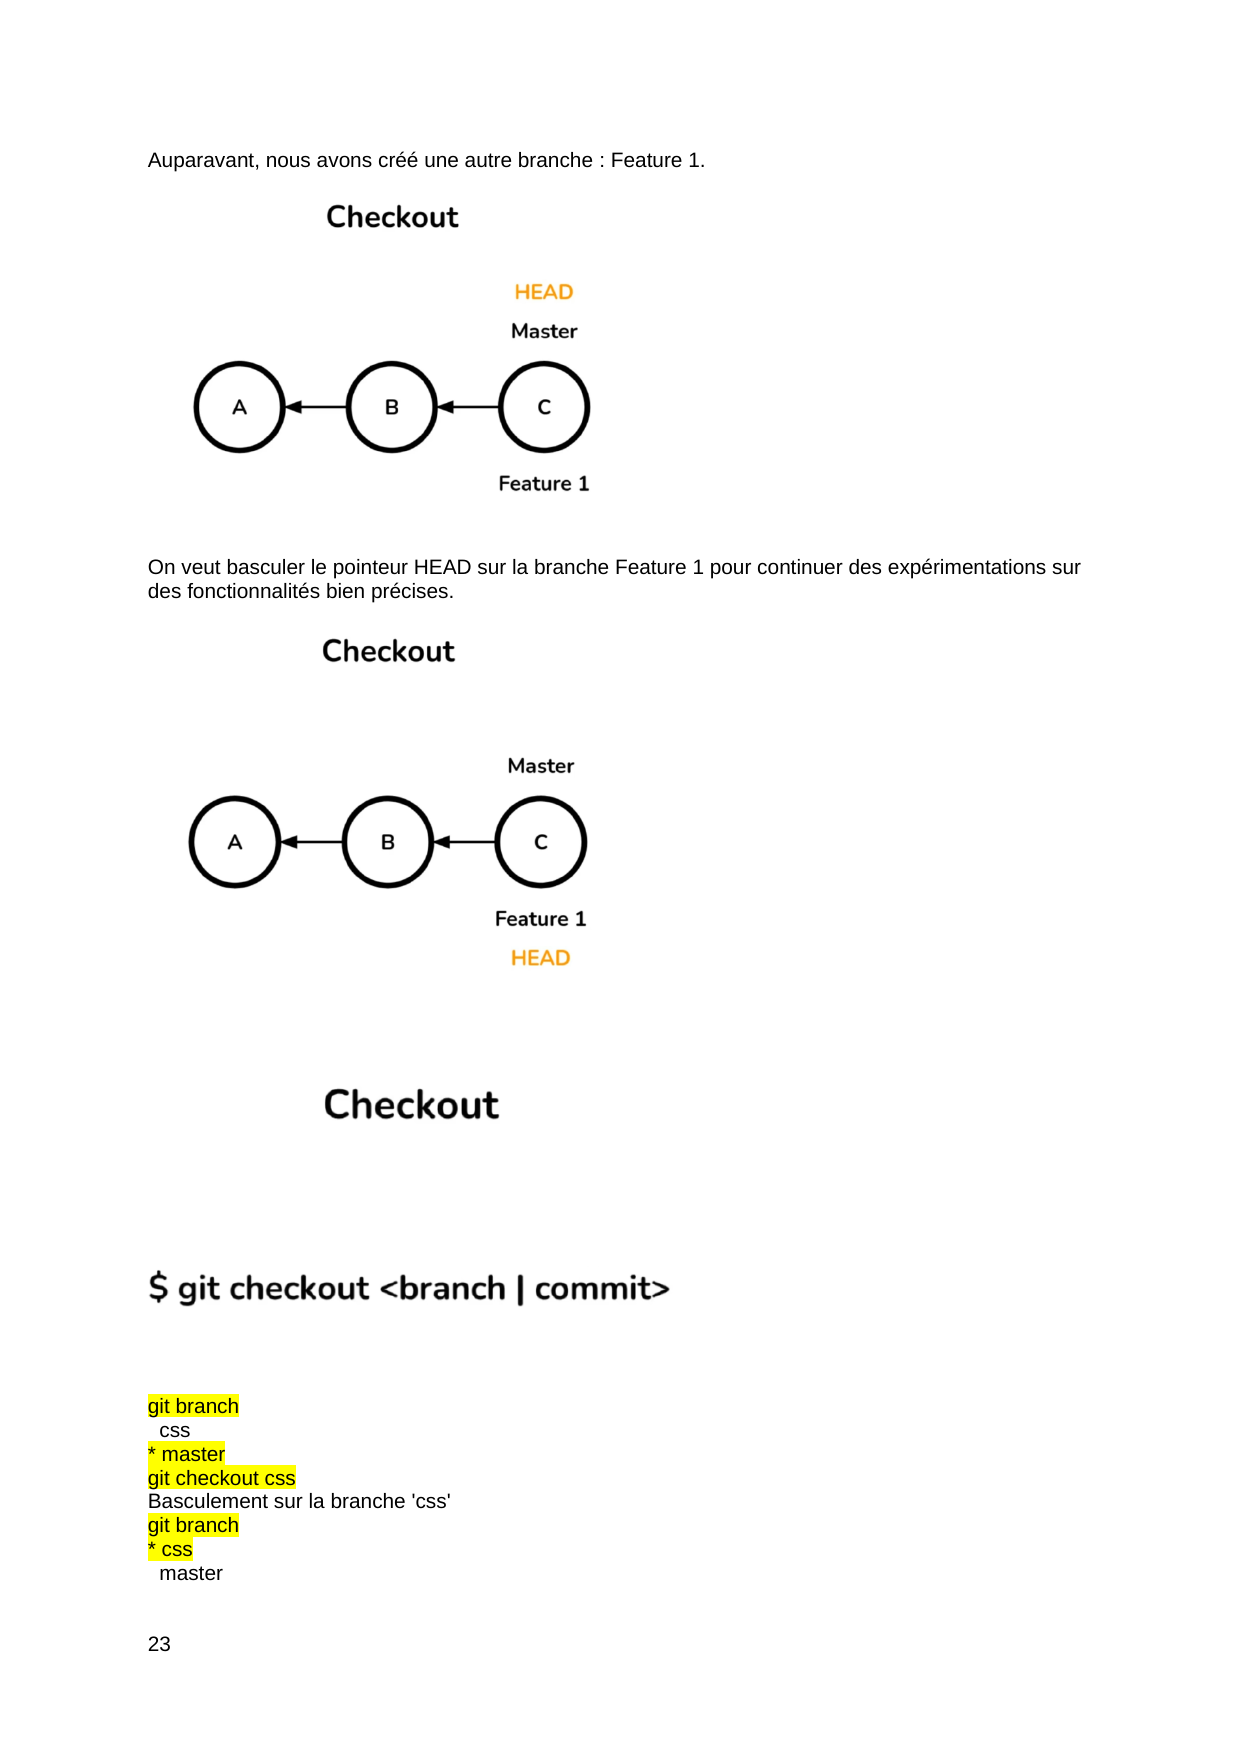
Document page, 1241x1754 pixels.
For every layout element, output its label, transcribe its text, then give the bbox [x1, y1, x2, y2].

text * css [148, 1537, 1093, 1561]
text master [148, 1561, 1093, 1585]
text css [148, 1417, 1093, 1441]
text * master [148, 1441, 1093, 1465]
text git checkout css [148, 1465, 1093, 1489]
picture [114, 1071, 698, 1333]
text Auparavant, nous avons créé une autre branche : Feature 1. [148, 148, 1093, 172]
text Basculement sur la branche 'css' [148, 1489, 1093, 1513]
text git branch [148, 1513, 1093, 1537]
text On veut basculer le pointeur HEAD sur la branche Feature 1 pour continuer des expérimentations sur des fonctionnalités bien précises. [148, 555, 1093, 603]
picture [154, 628, 621, 984]
text git branch [148, 1393, 1093, 1417]
picture [159, 195, 622, 508]
